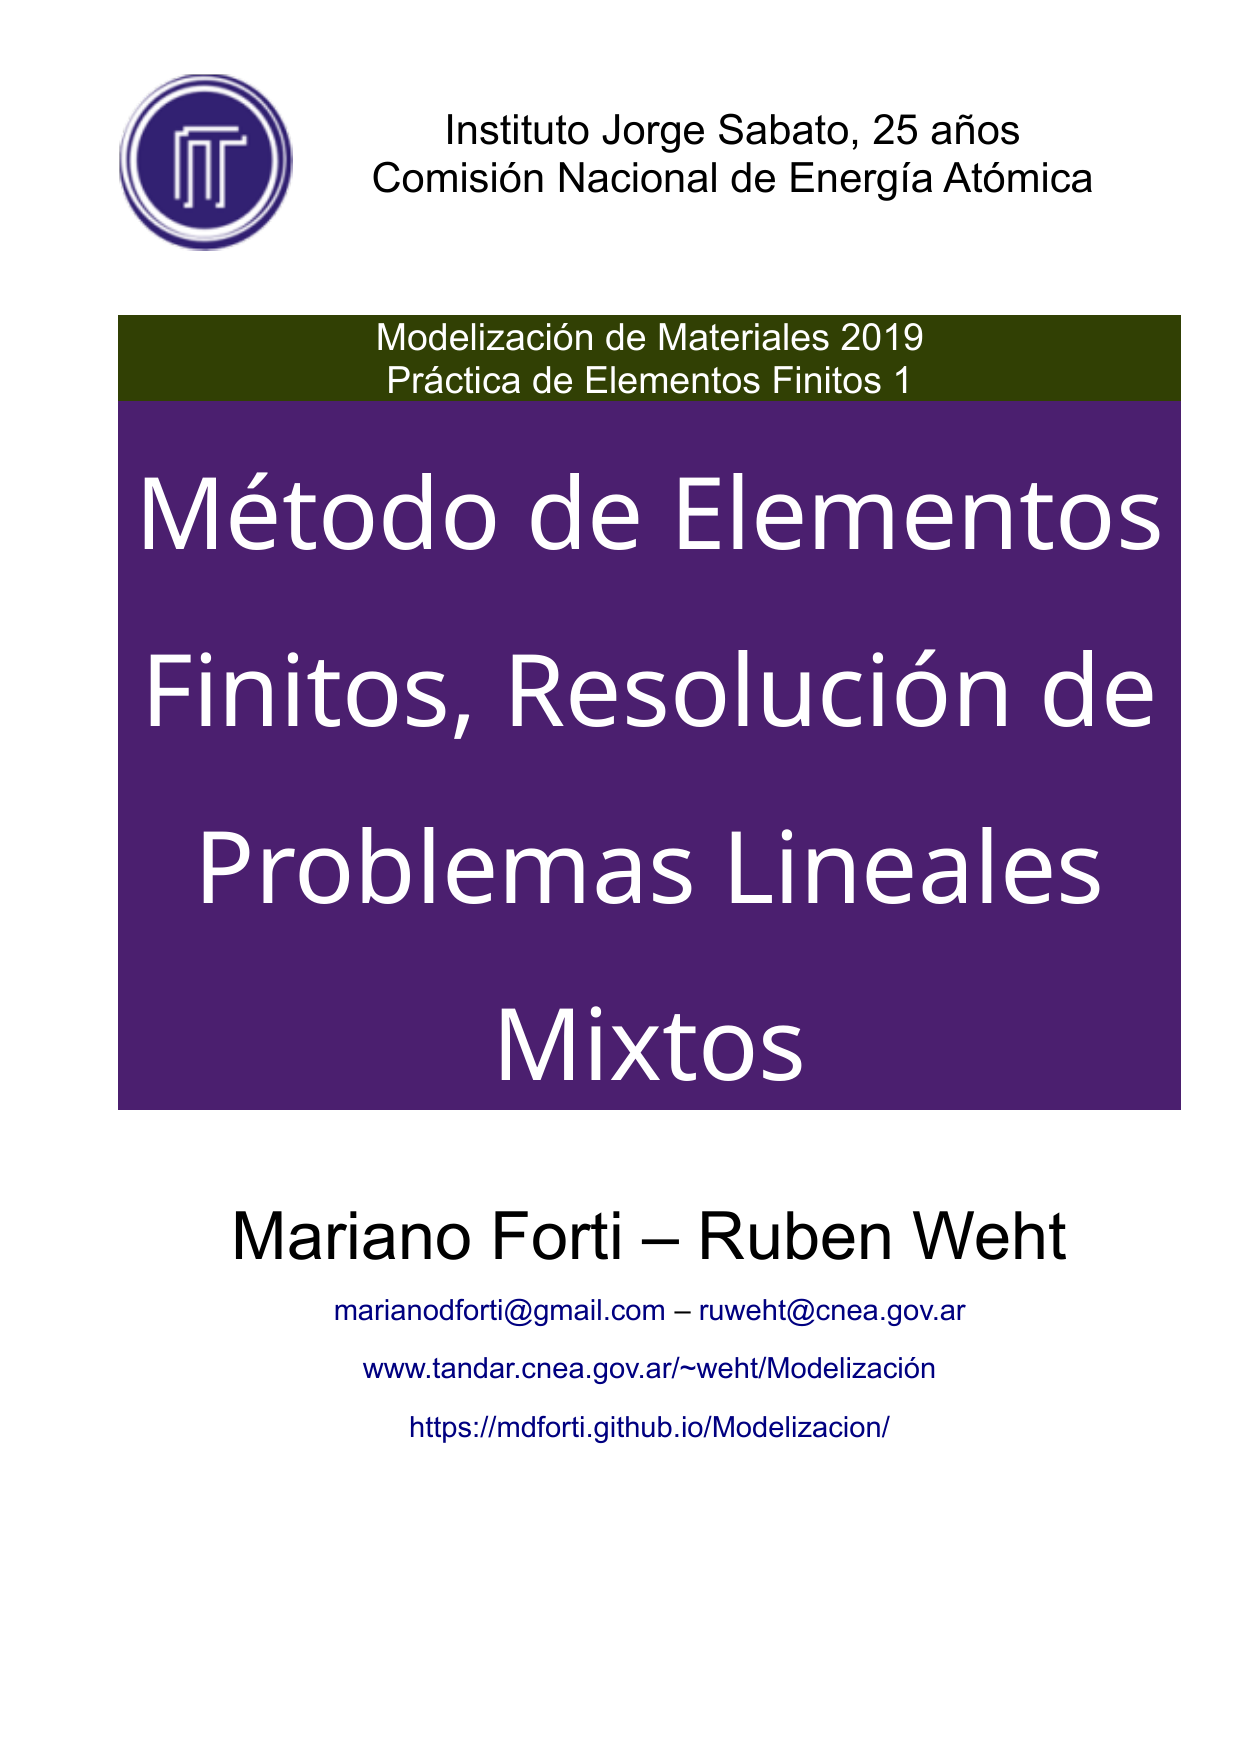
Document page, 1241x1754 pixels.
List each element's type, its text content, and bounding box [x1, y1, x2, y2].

text Mariano Forti – Ruben Weht [118, 1197, 1181, 1274]
text Comisión Nacional de Energía Atómica [293, 153, 1172, 201]
text Instituto Jorge Sabato, 25 años [293, 106, 1172, 153]
text marianodforti@gmail.com – ruweht@cnea.gov.ar [118, 1293, 1181, 1326]
text https://mdforti.github.io/Modelizacion/ [118, 1410, 1181, 1443]
text Práctica de Elementos Finitos 1 [118, 358, 1181, 401]
subtitle Método de Elementos Finitos, Resolución de Problemas Lineales Mixtos [118, 401, 1181, 1110]
text Modelización de Materiales 2019 [118, 315, 1181, 358]
text www.tandar.cnea.gov.ar/~weht/Modelización [118, 1351, 1181, 1385]
picture [118, 73, 293, 251]
